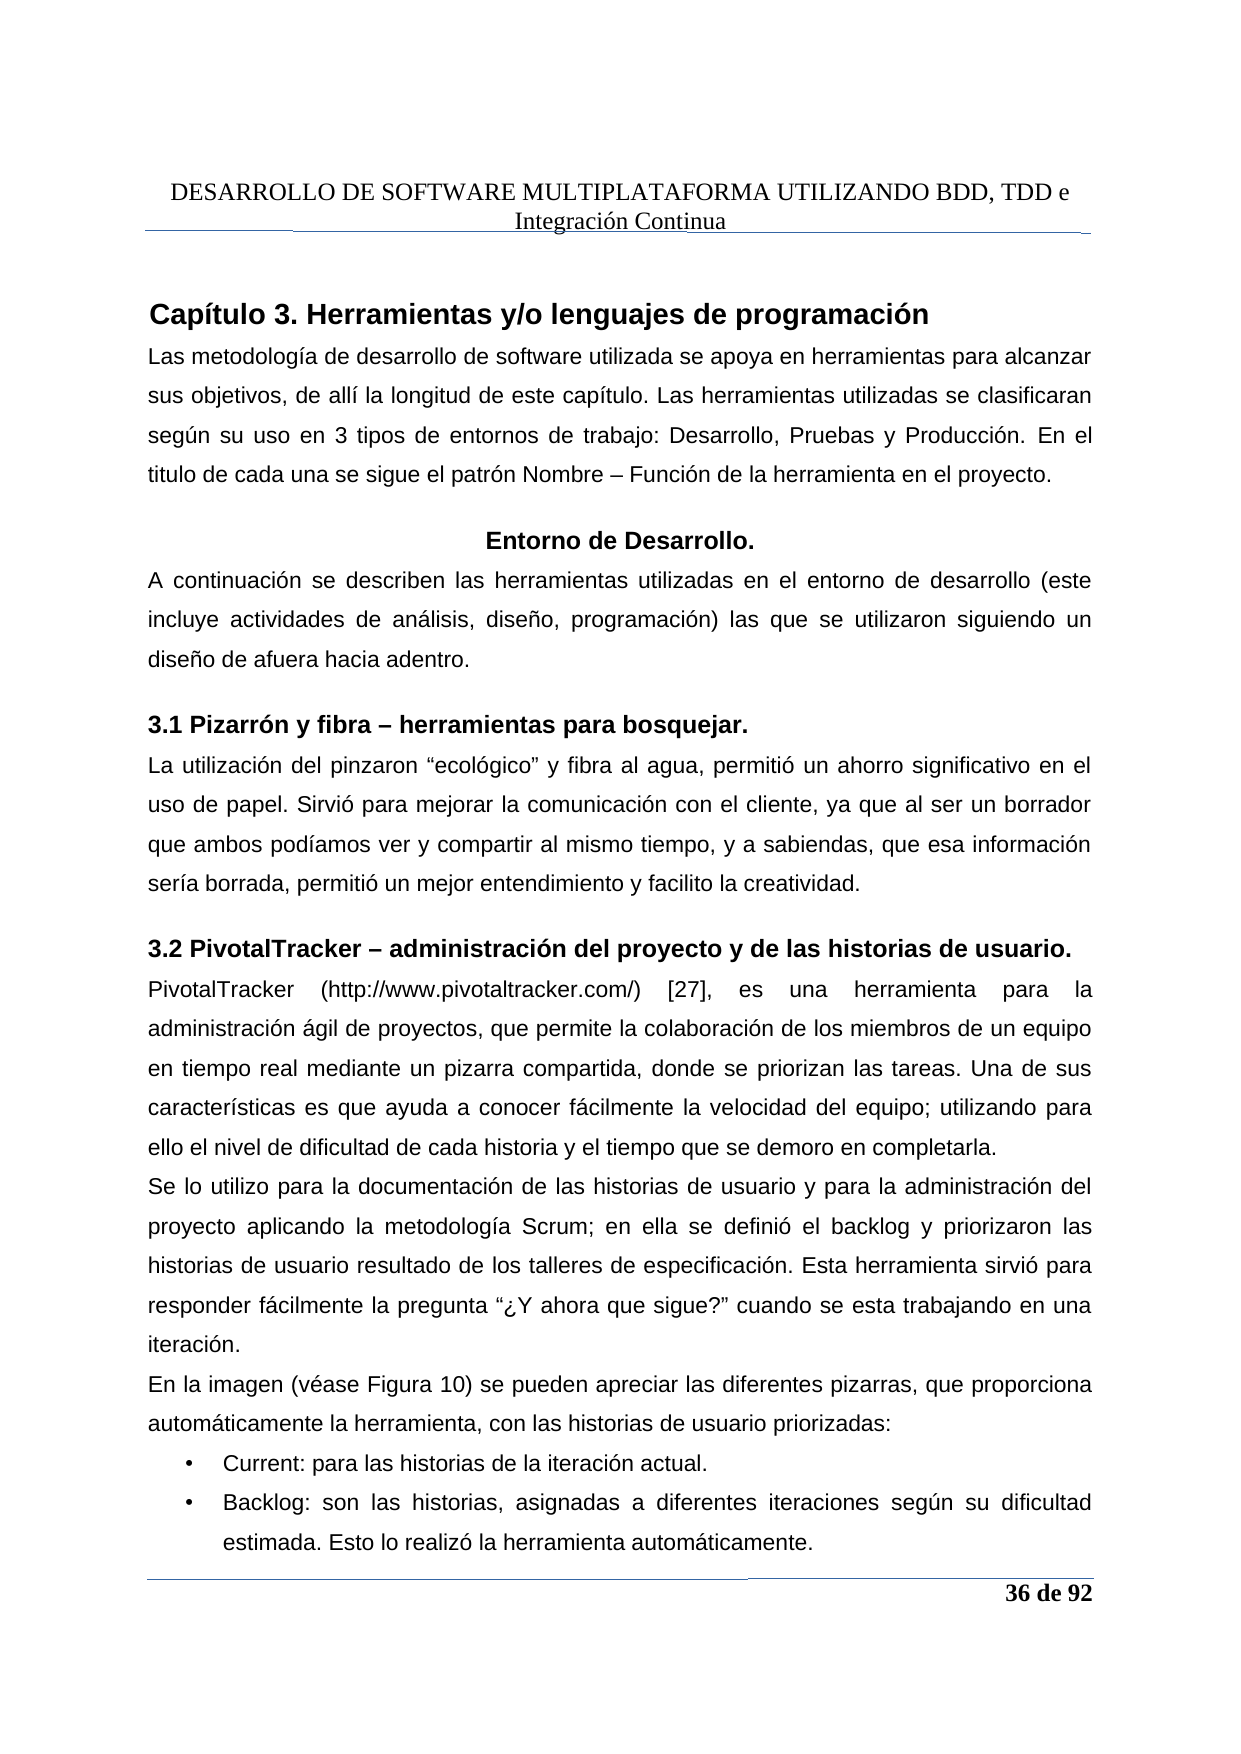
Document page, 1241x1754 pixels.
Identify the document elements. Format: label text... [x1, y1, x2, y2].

text En la imagen (véase Figura 10) se pueden apreciar las diferentes pizarras, que proporciona automáticamente la herramienta, con las historias de usuario priorizadas: [148, 1371, 1093, 1436]
text La utilización del pinzaron “ecológico” y fibra al agua, permitió un ahorro significativo en el uso de papel. Sirvió para mejorar la comunicación con el cliente, ya que al ser un borrador que ambos podíamos ver y compartir al mismo tiempo, y a sabiendas, que esa información sería borrada, permitió un mejor entendimiento y facilito la creatividad. [148, 752, 1093, 896]
list Backlog: son las historias, asignadas a diferentes iteraciones según su dificultad estimada. Esto lo realizó la herramienta automáticamente. [185, 1489, 1093, 1555]
text Se lo utilizo para la documentación de las historias de usuario y para la administración del proyecto aplicando la metodología Scrum; en ella se definió el backlog y priorizaron las historias de usuario resultado de los talleres de especificación. Esta herramienta sirvió para responder fácilmente la pregunta “¿Y ahora que sigue?” cuando se esta trabajando en una iteración. [148, 1173, 1093, 1357]
subtitle 3.1 Pizarrón y fibra – herramientas para bosquejar. [148, 710, 1093, 739]
list Current: para las historias de la iteración actual. [185, 1449, 1093, 1476]
subtitle Entorno de Desarrollo. [148, 526, 1093, 554]
subtitle 3.2 PivotalTracker – administración del proyecto y de las historias de usuario. [148, 934, 1093, 963]
text PivotalTracker (http://www.pivotaltracker.com/) [27], es una herramienta para la administración ágil de proyectos, que permite la colaboración de los miembros de un equipo en tiempo real mediante un pizarra compartida, donde se priorizan las tareas. Una de sus características es que ayuda a conocer fácilmente la velocidad del equipo; utilizando para ello el nivel de dificultad de cada historia y el tiempo que se demoro en completarla. [148, 976, 1093, 1160]
text A continuación se describen las herramientas utilizadas en el entorno de desarrollo (este incluye actividades de análisis, diseño, programación) las que se utilizaron siguiendo un diseño de afuera hacia adentro. [148, 567, 1093, 672]
text Las metodología de desarrollo de software utilizada se apoya en herramientas para alcanzar sus objetivos, de allí la longitud de este capítulo. Las herramientas utilizadas se clasificaran según su uso en 3 tipos de entornos de trabajo: Desarrollo, Pruebas y Producción. En el titulo de cada una se sigue el patrón Nombre – Función de la herramienta en el proyecto. [148, 343, 1093, 487]
subtitle Capítulo 3. Herramientas y/o lenguajes de programación [148, 297, 1093, 330]
